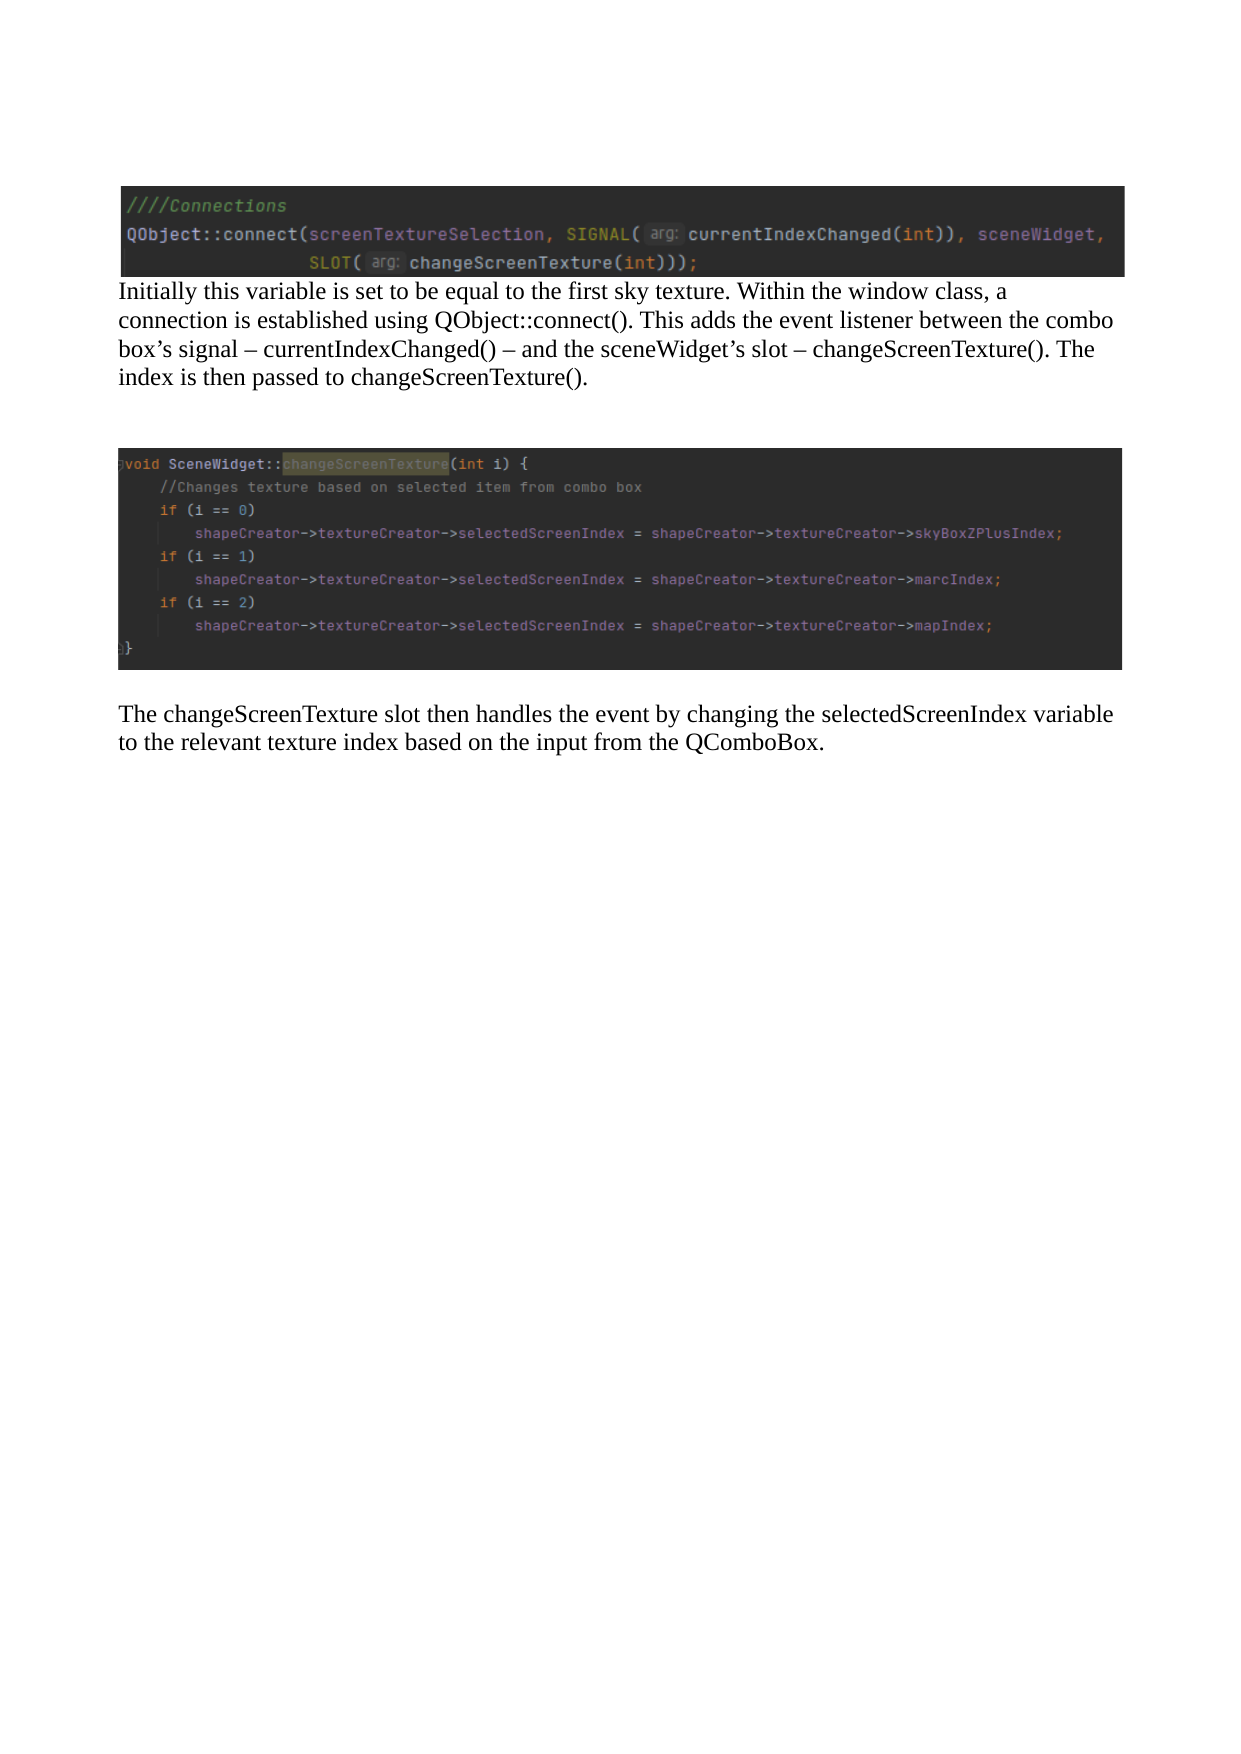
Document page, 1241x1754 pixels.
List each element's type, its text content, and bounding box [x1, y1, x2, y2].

picture [118, 448, 1123, 670]
text Initially this variable is set to be equal to the first sky texture. Within the window class, a connection is established using QObject::connect(). This adds the event listener between the combo box’s signal – currentIndexChanged() – and the sceneWidget’s slot – changeScreenTexture(). The index is then passed to changeScreenTexture(). [118, 176, 1122, 391]
picture [120, 186, 1125, 277]
text The changeScreenTexture slot then handles the event by changing the selectedScreenIndex variable to the relevant texture index based on the input from the QComboBox. [118, 699, 1122, 756]
